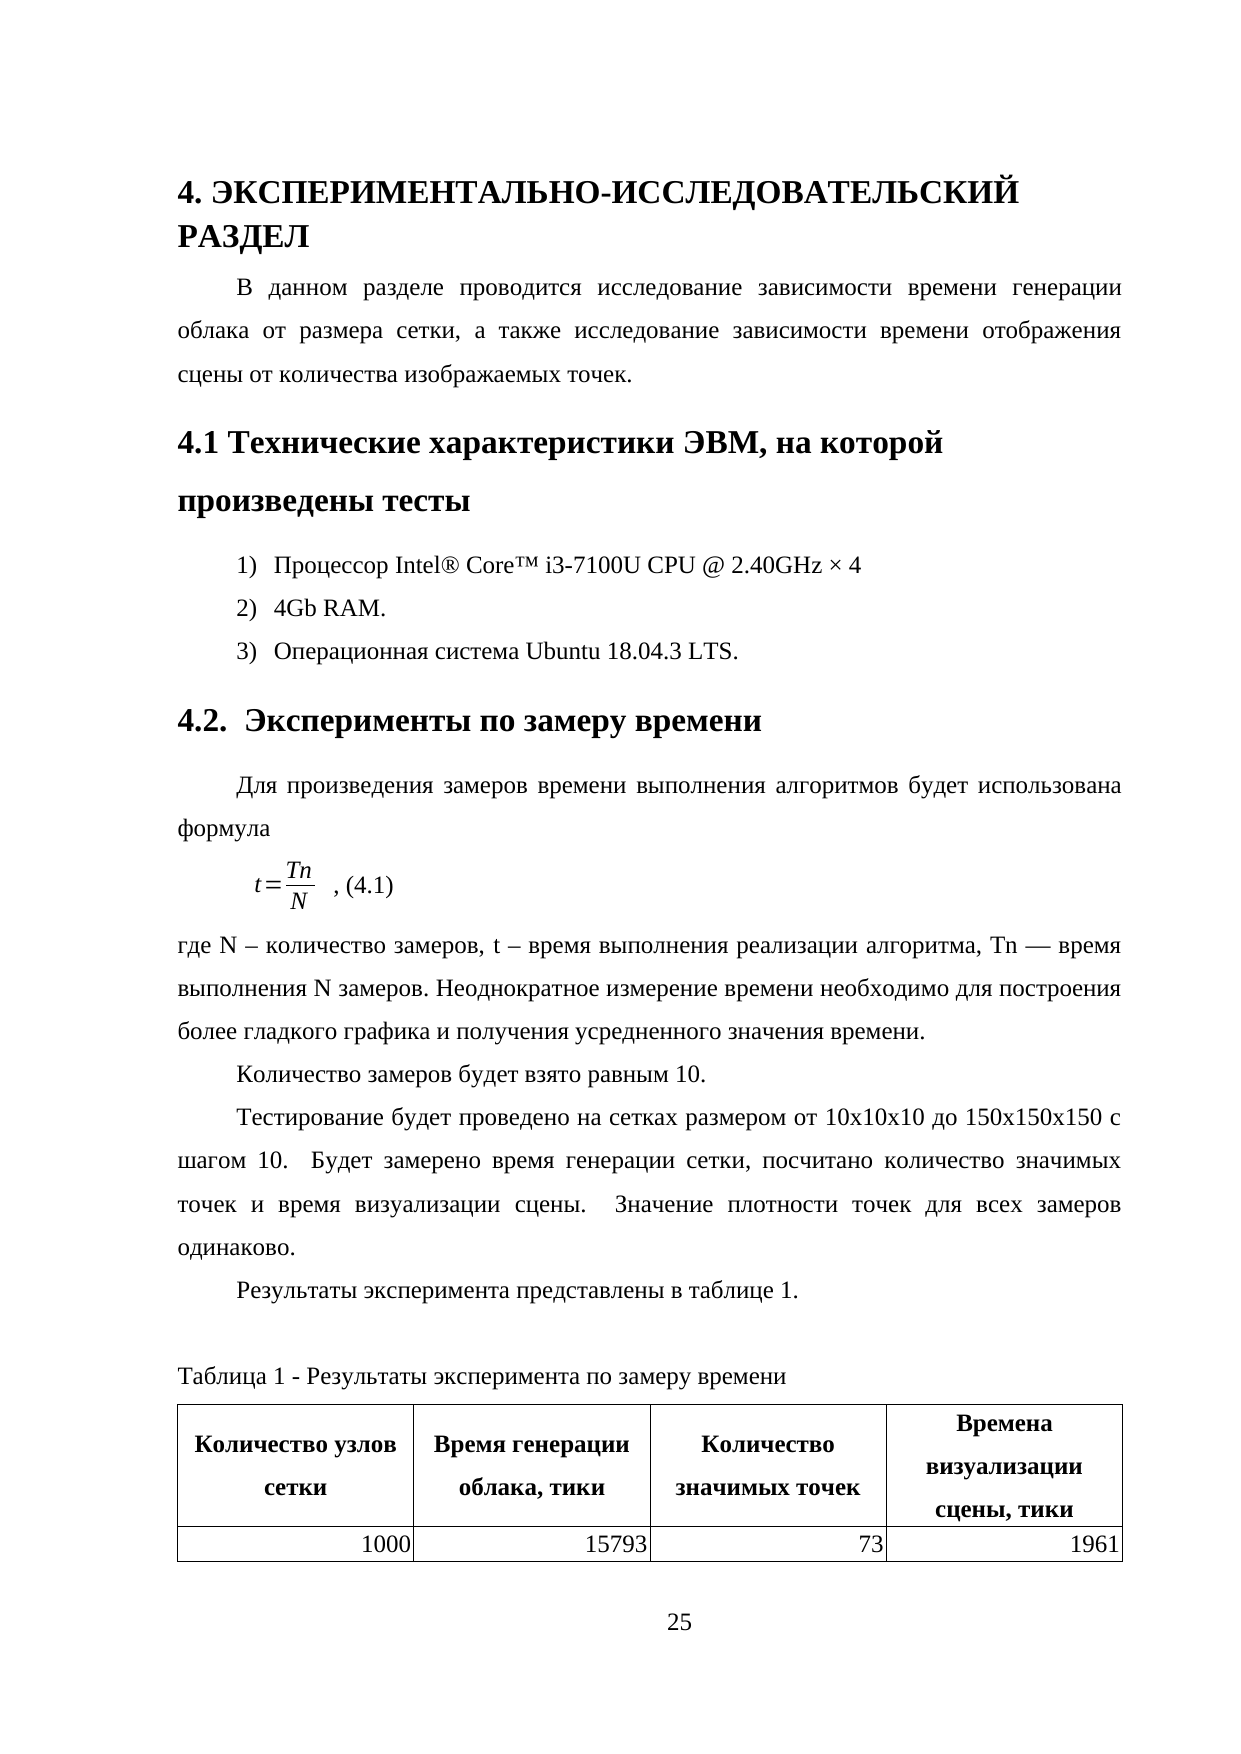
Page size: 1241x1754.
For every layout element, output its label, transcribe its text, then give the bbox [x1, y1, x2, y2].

text Результаты эксперимента представлены в таблице 1. [177, 1275, 1122, 1304]
table_header Количество узлов сетки [178, 1405, 413, 1526]
text В данном разделе проводится исследование зависимости времени генерации облака от размера сетки, а также исследование зависимости времени отображения сцены от количества изображаемых точек. [177, 272, 1122, 387]
table_header Количество значимых точек [651, 1405, 886, 1526]
list Операционная система Ubuntu 18.04.3 LTS. [236, 636, 1122, 665]
table_cell 73 [651, 1527, 886, 1561]
table_cell 1961 [887, 1527, 1122, 1561]
subtitle 4. ЭКСПЕРИМЕНТАЛЬНО-ИССЛЕДОВАТЕЛЬСКИЙ РАЗДЕЛ [177, 172, 1122, 254]
text Для произведения замеров времени выполнения алгоритмов будет использована формула [177, 770, 1122, 842]
list 4Gb RAM. [236, 593, 1122, 622]
text Количество замеров будет взято равным 10. [177, 1059, 1122, 1088]
table_cell 1000 [178, 1527, 413, 1561]
table_cell 15793 [414, 1527, 650, 1561]
text Тестирование будет проведено на сетках размером от 10х10х10 до 150х150х150 с шагом 10. Будет замерено время генерации сетки, посчитано количество значимых точек и время визуализации сцены. Значение плотности точек для всех замеров одинаково. [177, 1102, 1122, 1261]
text , (4.1) [177, 857, 1122, 916]
subtitle 4.1 Технические характеристики ЭВМ, на которой произведены тесты [177, 423, 1122, 518]
text Таблица 1 - Результаты эксперимента по замеру времени [177, 1361, 1122, 1390]
table_header Время генерации облака, тики [414, 1405, 650, 1526]
table_header Времена визуализации сцены, тики [887, 1405, 1122, 1526]
subtitle 4.2. Эксперименты по замеру времени [177, 700, 1122, 739]
text где N – количество замеров, t – время выполнения реализации алгоритма, Tn — время выполнения N замеров. Неоднократное измерение времени необходимо для построения более гладкого графика и получения усредненного значения времени. [177, 930, 1122, 1045]
list Процессор Intel® Core™ i3-7100U CPU @ 2.40GHz × 4 [236, 550, 1122, 579]
